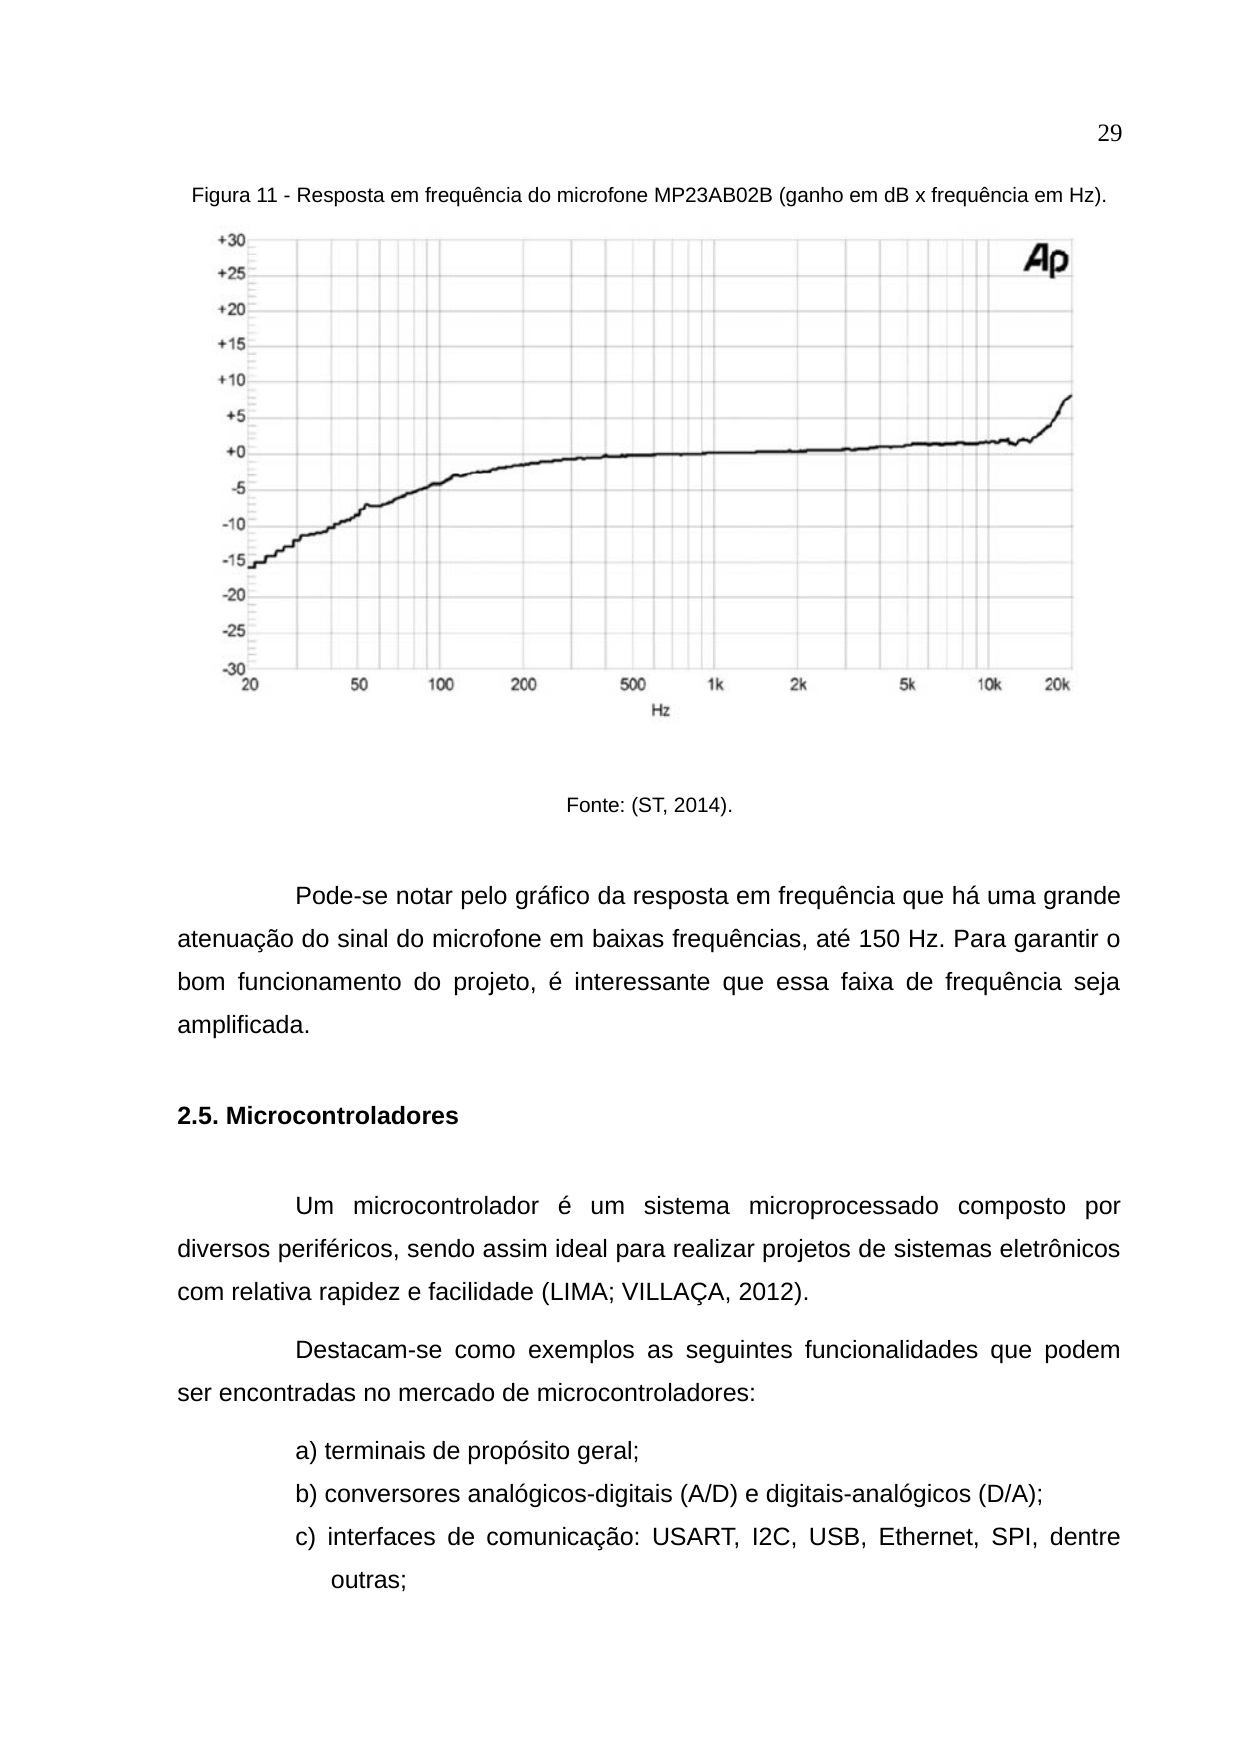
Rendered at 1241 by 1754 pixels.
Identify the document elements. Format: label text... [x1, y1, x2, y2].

text Pode-se notar pelo gráfico da resposta em frequência que há uma grande atenuação do sinal do microfone em baixas frequências, até 150 Hz. Para garantir o bom funcionamento do projeto, é interessante que essa faixa de frequência seja amplificada. [177, 881, 1122, 1039]
table_header Resposta em frequência do microfone MP23AB02B (ganho em dB x frequência em Hz). [177, 177, 1122, 213]
picture [177, 218, 1122, 729]
text a) terminais de propósito geral; [295, 1436, 1122, 1465]
text Destacam-se como exemplos as seguintes funcionalidades que podem ser encontradas no mercado de microcontroladores: [177, 1335, 1122, 1407]
text b) conversores analógicos-digitais (A/D) e digitais-analógicos (D/A); [295, 1479, 1122, 1508]
table_cell [177, 213, 1122, 218]
text c) interfaces de comunicação: USART, I2C, USB, Ethernet, SPI, dentre outras; [295, 1522, 1122, 1594]
text Um microcontrolador é um sistema microprocessado composto por diversos periféricos, sendo assim ideal para realizar projetos de sistemas eletrônicos com relativa rapidez e facilidade (LIMA; VILLAÇA, 2012). [177, 1191, 1122, 1306]
subtitle 2.5. Microcontroladores [177, 1101, 1122, 1130]
table_cell [177, 729, 1122, 775]
table_cell Fonte: (ST, 2014). [177, 775, 1122, 881]
